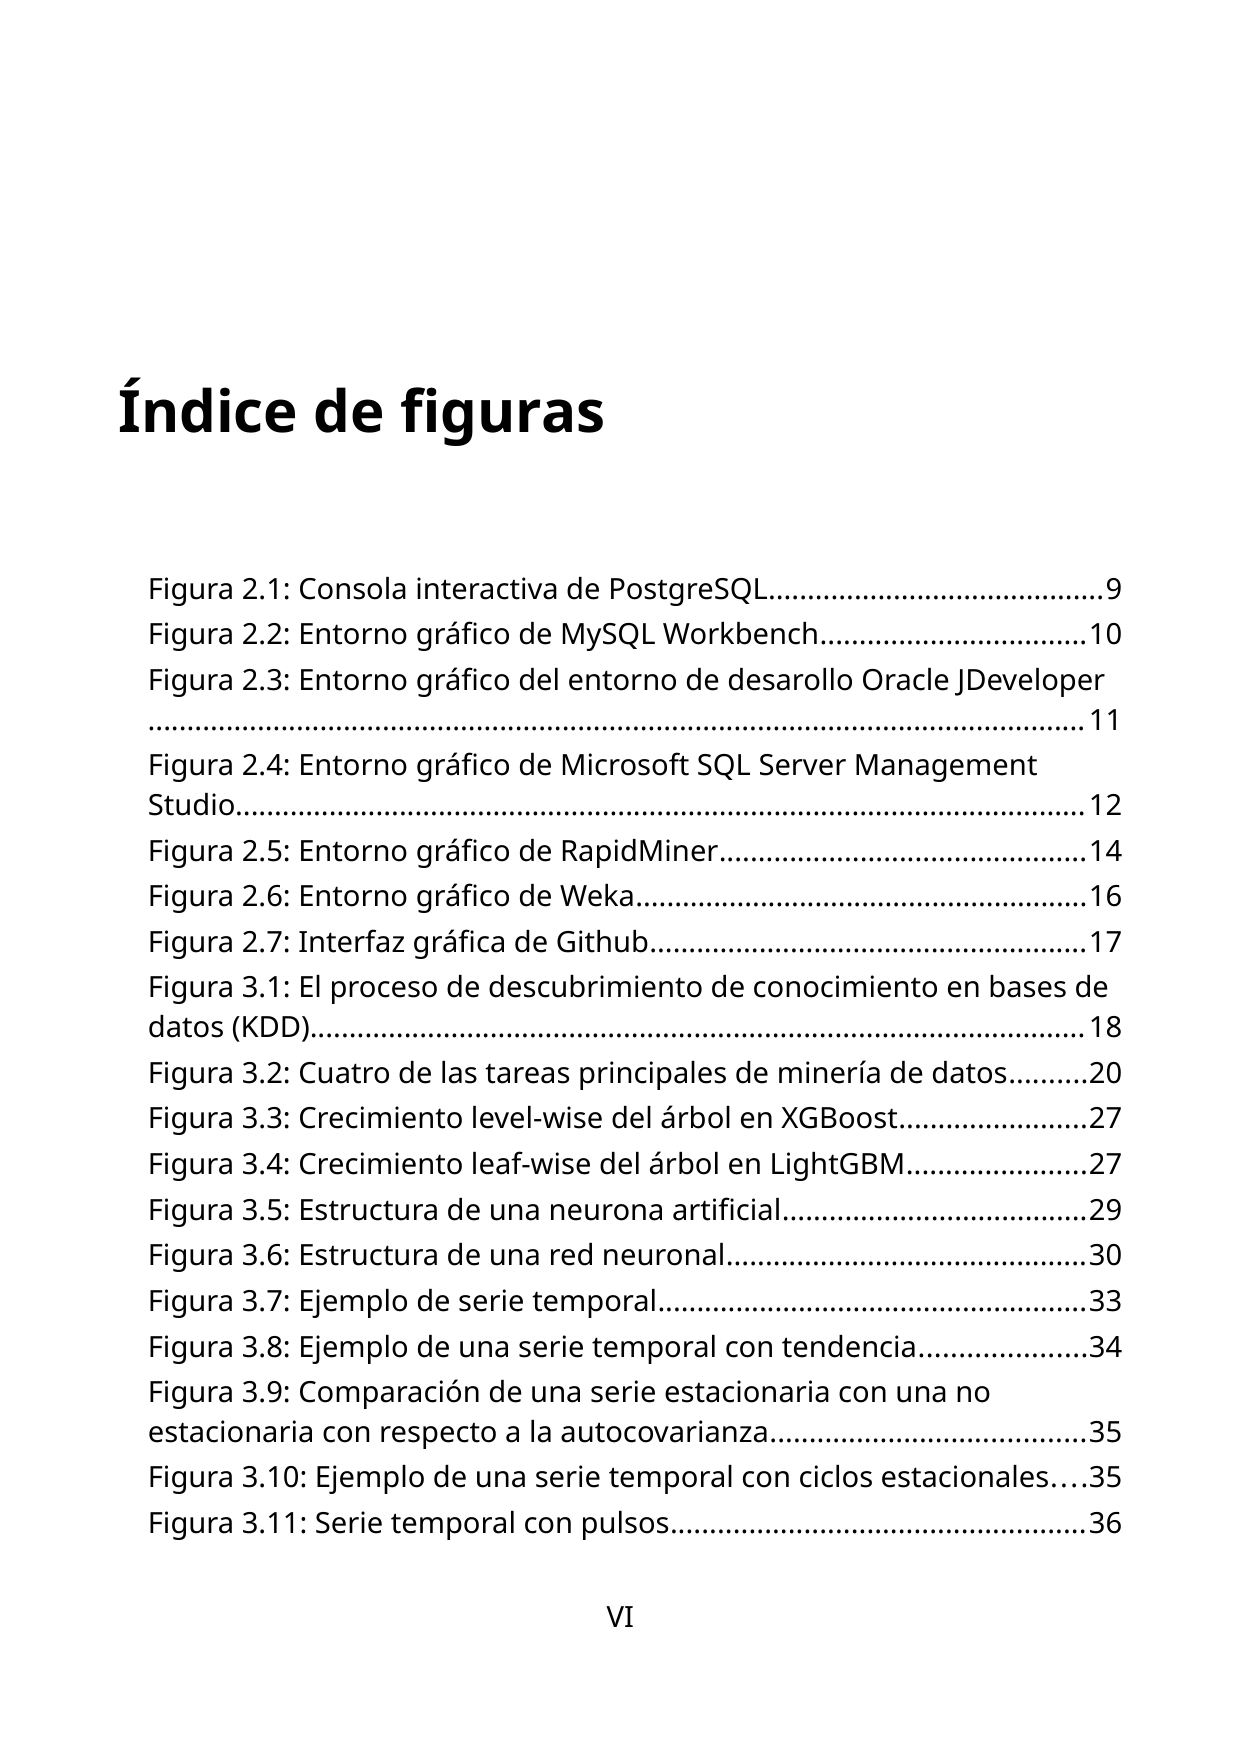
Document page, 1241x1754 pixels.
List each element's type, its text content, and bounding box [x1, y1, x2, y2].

text Figura 2.3: Entorno gráfico del entorno de desarollo Oracle JDeveloper 11 [148, 659, 1122, 739]
text Figura 2.2: Entorno gráfico de MySQL Workbench 10 [148, 614, 1122, 653]
text Figura 3.6: Estructura de una red neuronal 30 [148, 1234, 1122, 1274]
text Figura 3.1: El proceso de descubrimiento de conocimiento en bases de datos (KDD) 18 [148, 967, 1122, 1046]
text Figura 2.7: Interfaz gráfica de Github 17 [148, 921, 1122, 961]
text Figura 3.5: Estructura de una neurona artificial 29 [148, 1189, 1122, 1229]
text Figura 3.9: Comparación de una serie estacionaria con una no estacionaria con respecto a la autocovarianza 35 [148, 1371, 1122, 1451]
text Figura 3.2: Cuatro de las tareas principales de minería de datos 20 [148, 1052, 1122, 1092]
text Figura 3.3: Crecimiento level-wise del árbol en XGBoost 27 [148, 1098, 1122, 1137]
text Figura 2.1: Consola interactiva de PostgreSQL 9 [148, 568, 1122, 608]
subtitle Índice de figuras [118, 370, 1122, 450]
text Figura 3.11: Serie temporal con pulsos 36 [148, 1502, 1122, 1542]
text Figura 3.10: Ejemplo de una serie temporal con ciclos estacionales 35 [148, 1457, 1122, 1496]
text Figura 3.7: Ejemplo de serie temporal 33 [148, 1280, 1122, 1320]
text Figura 2.4: Entorno gráfico de Microsoft SQL Server Management Studio 12 [148, 744, 1122, 824]
text Figura 2.5: Entorno gráfico de RapidMiner 14 [148, 830, 1122, 869]
text Figura 3.4: Crecimiento leaf-wise del árbol en LightGBM 27 [148, 1143, 1122, 1183]
text Figura 3.8: Ejemplo de una serie temporal con tendencia 34 [148, 1326, 1122, 1366]
text Figura 2.6: Entorno gráfico de Weka 16 [148, 876, 1122, 915]
